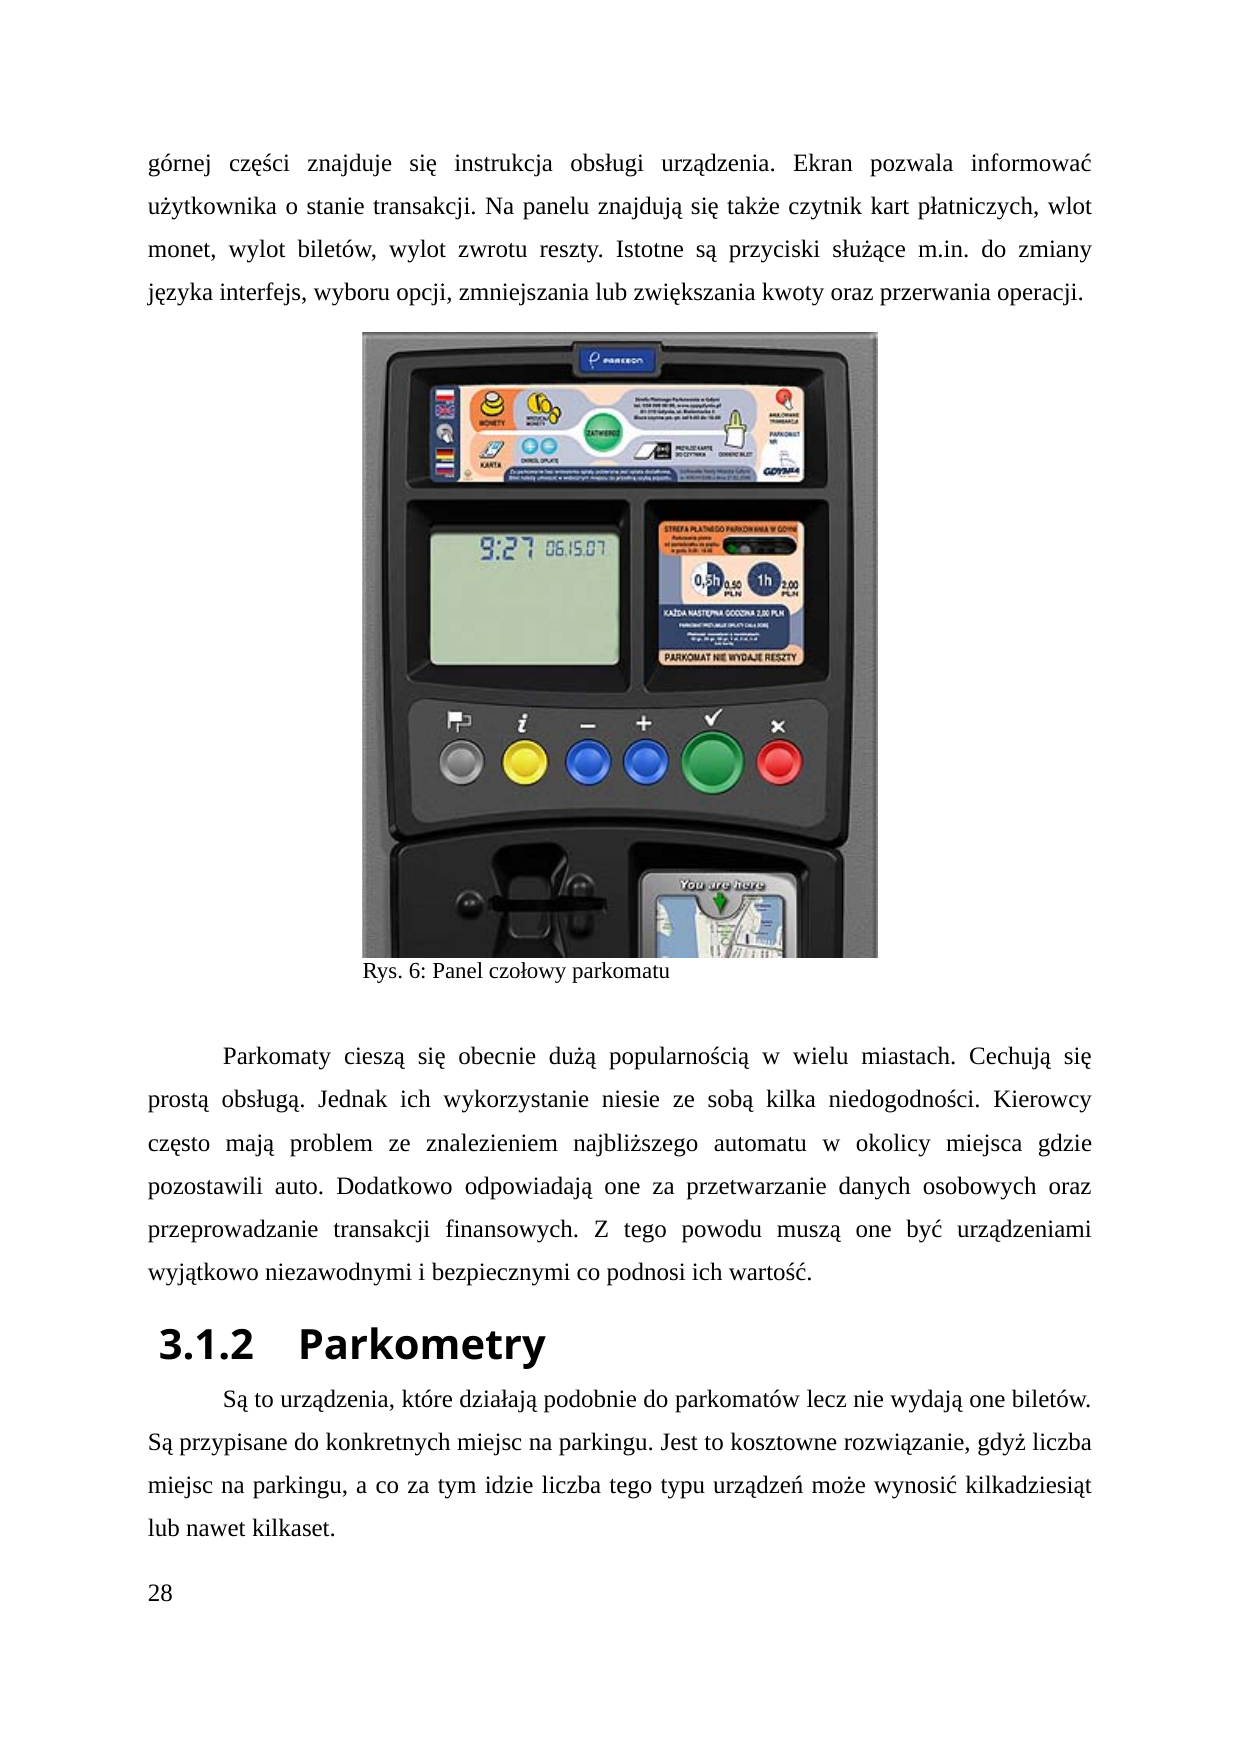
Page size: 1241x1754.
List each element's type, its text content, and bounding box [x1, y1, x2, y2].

text Rys. 6: Panel czołowy parkomatu [362, 958, 878, 984]
picture [362, 332, 878, 958]
text Parkomaty cieszą się obecnie dużą popularnością w wielu miastach. Cechują się prostą obsługą. Jednak ich wykorzystanie niesie ze sobą kilka niedogodności. Kierowcy często mają problem ze znalezieniem najbliższego automatu w okolicy miejsca gdzie pozostawili auto. Dodatkowo odpowiadają one za przetwarzanie danych osobowych oraz przeprowadzanie transakcji finansowych. Z tego powodu muszą one być urządzeniami wyjątkowo niezawodnymi i bezpiecznymi co podnosi ich wartość. [148, 1041, 1093, 1286]
text górnej części znajduje się instrukcja obsługi urządzenia. Ekran pozwala informować użytkownika o stanie transakcji. Na panelu znajdują się także czytnik kart płatniczych, wlot monet, wylot biletów, wylot zwrotu reszty. Istotne są przyciski służące m.in. do zmiany języka interfejs, wyboru opcji, zmniejszania lub zwiększania kwoty oraz przerwania operacji. [148, 148, 1093, 306]
subtitle Parkometry [148, 1315, 1093, 1372]
text Są to urządzenia, które działają podobnie do parkomatów lecz nie wydają one biletów. Są przypisane do konkretnych miejsc na parkingu. Jest to kosztowne rozwiązanie, gdyż liczba miejsc na parkingu, a co za tym idzie liczba tego typu urządzeń może wynosić kilkadziesiąt lub nawet kilkaset. [148, 1384, 1093, 1542]
